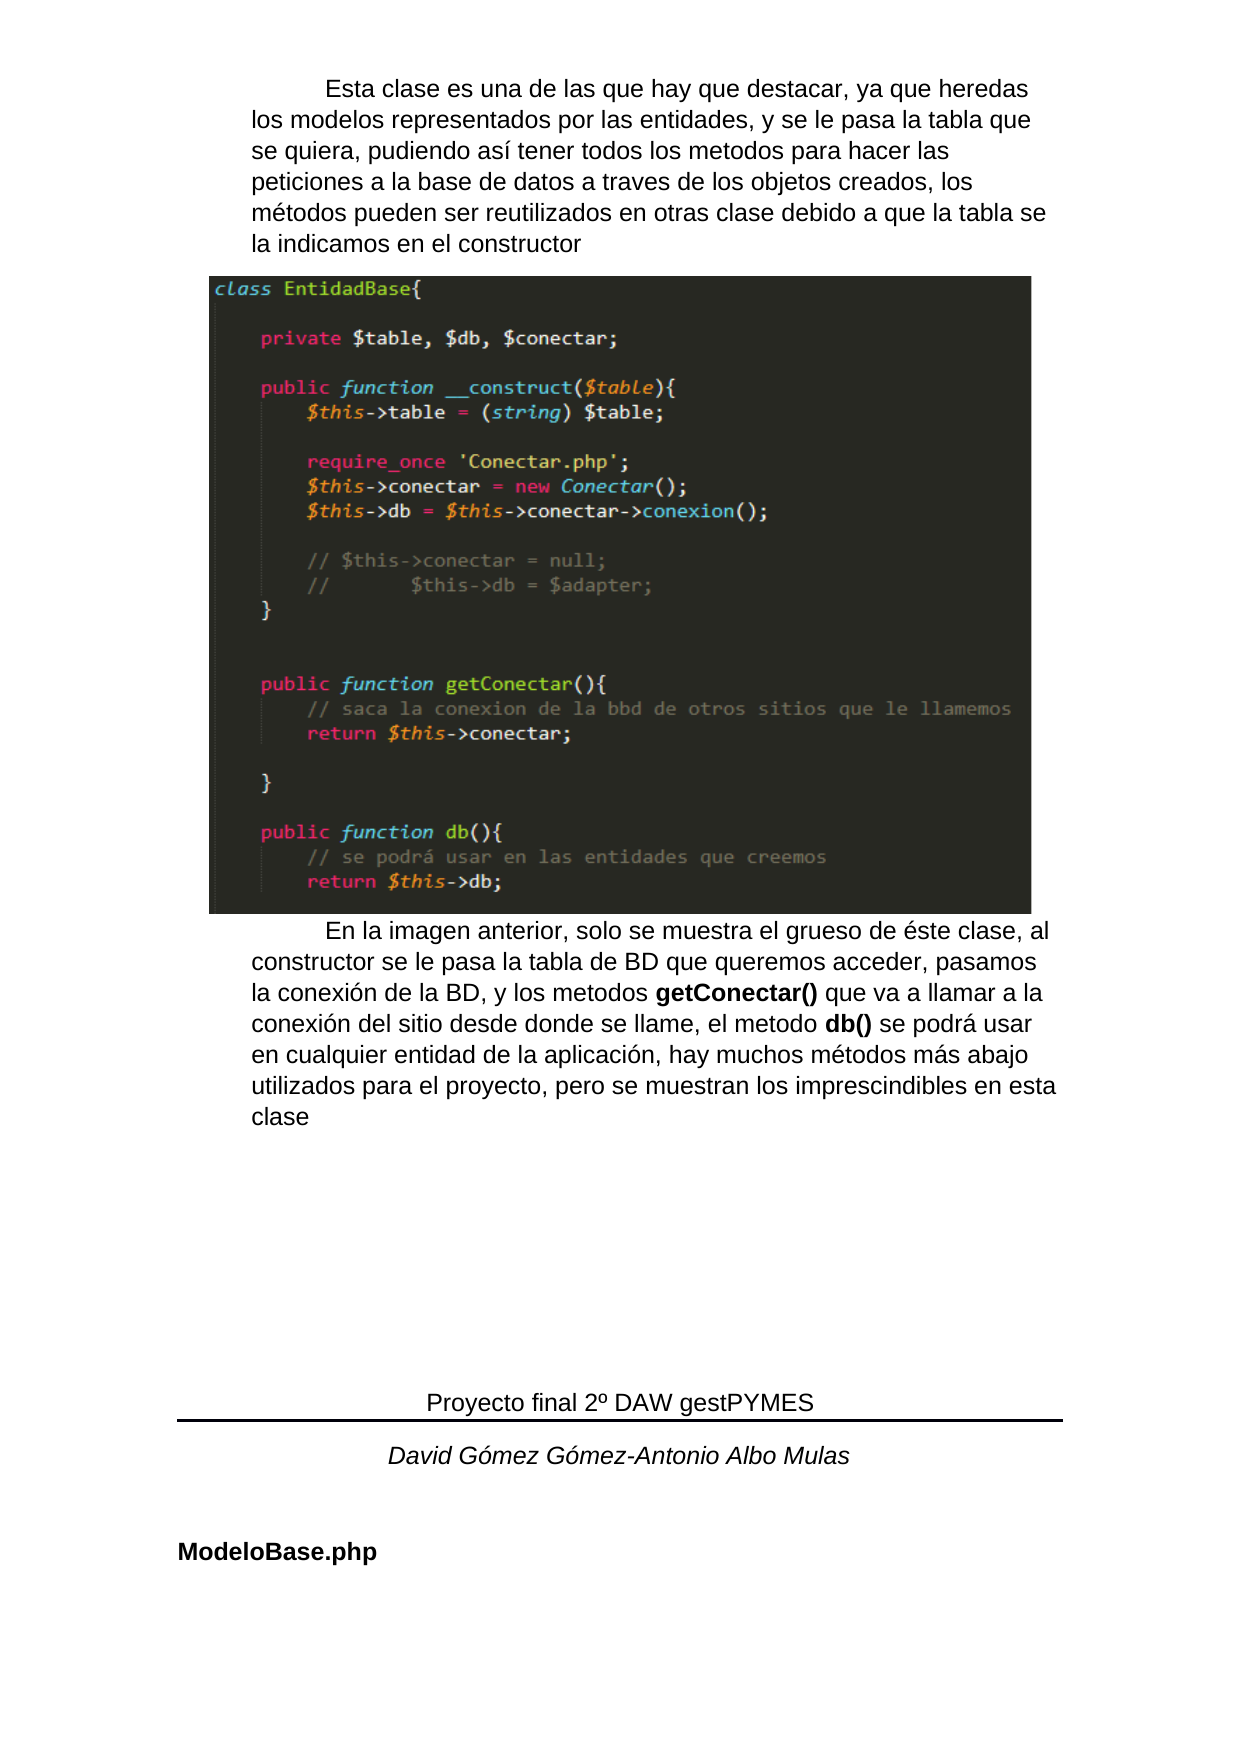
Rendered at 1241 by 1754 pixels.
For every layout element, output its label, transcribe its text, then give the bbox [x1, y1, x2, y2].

text Esta clase es una de las que hay que destacar, ya que heredas los modelos representados por las entidades, y se le pasa la tabla que se quiera, pudiendo así tener todos los metodos para hacer las peticiones a la base de datos a traves de los objetos creados, los métodos pueden ser reutilizados en otras clase debido a que la tabla se la indicamos en el constructor [177, 74, 1063, 258]
text David Gómez Gómez-Antonio Albo Mulas [177, 1441, 1063, 1470]
text En la imagen anterior, solo se muestra el grueso de éste clase, al constructor se le pasa la tabla de BD que queremos acceder, pasamos la conexión de la BD, y los metodos getConectar() que va a llamar a la conexión del sitio desde donde se llame, el metodo db() se podrá usar en cualquier entidad de la aplicación, hay muchos métodos más abajo utilizados para el proyecto, pero se muestran los imprescindibles en esta clase [177, 277, 1063, 1131]
text Proyecto final 2º DAW gestPYMES [177, 1388, 1063, 1419]
picture [209, 276, 1032, 914]
text ModeloBase.php [177, 1537, 1063, 1566]
